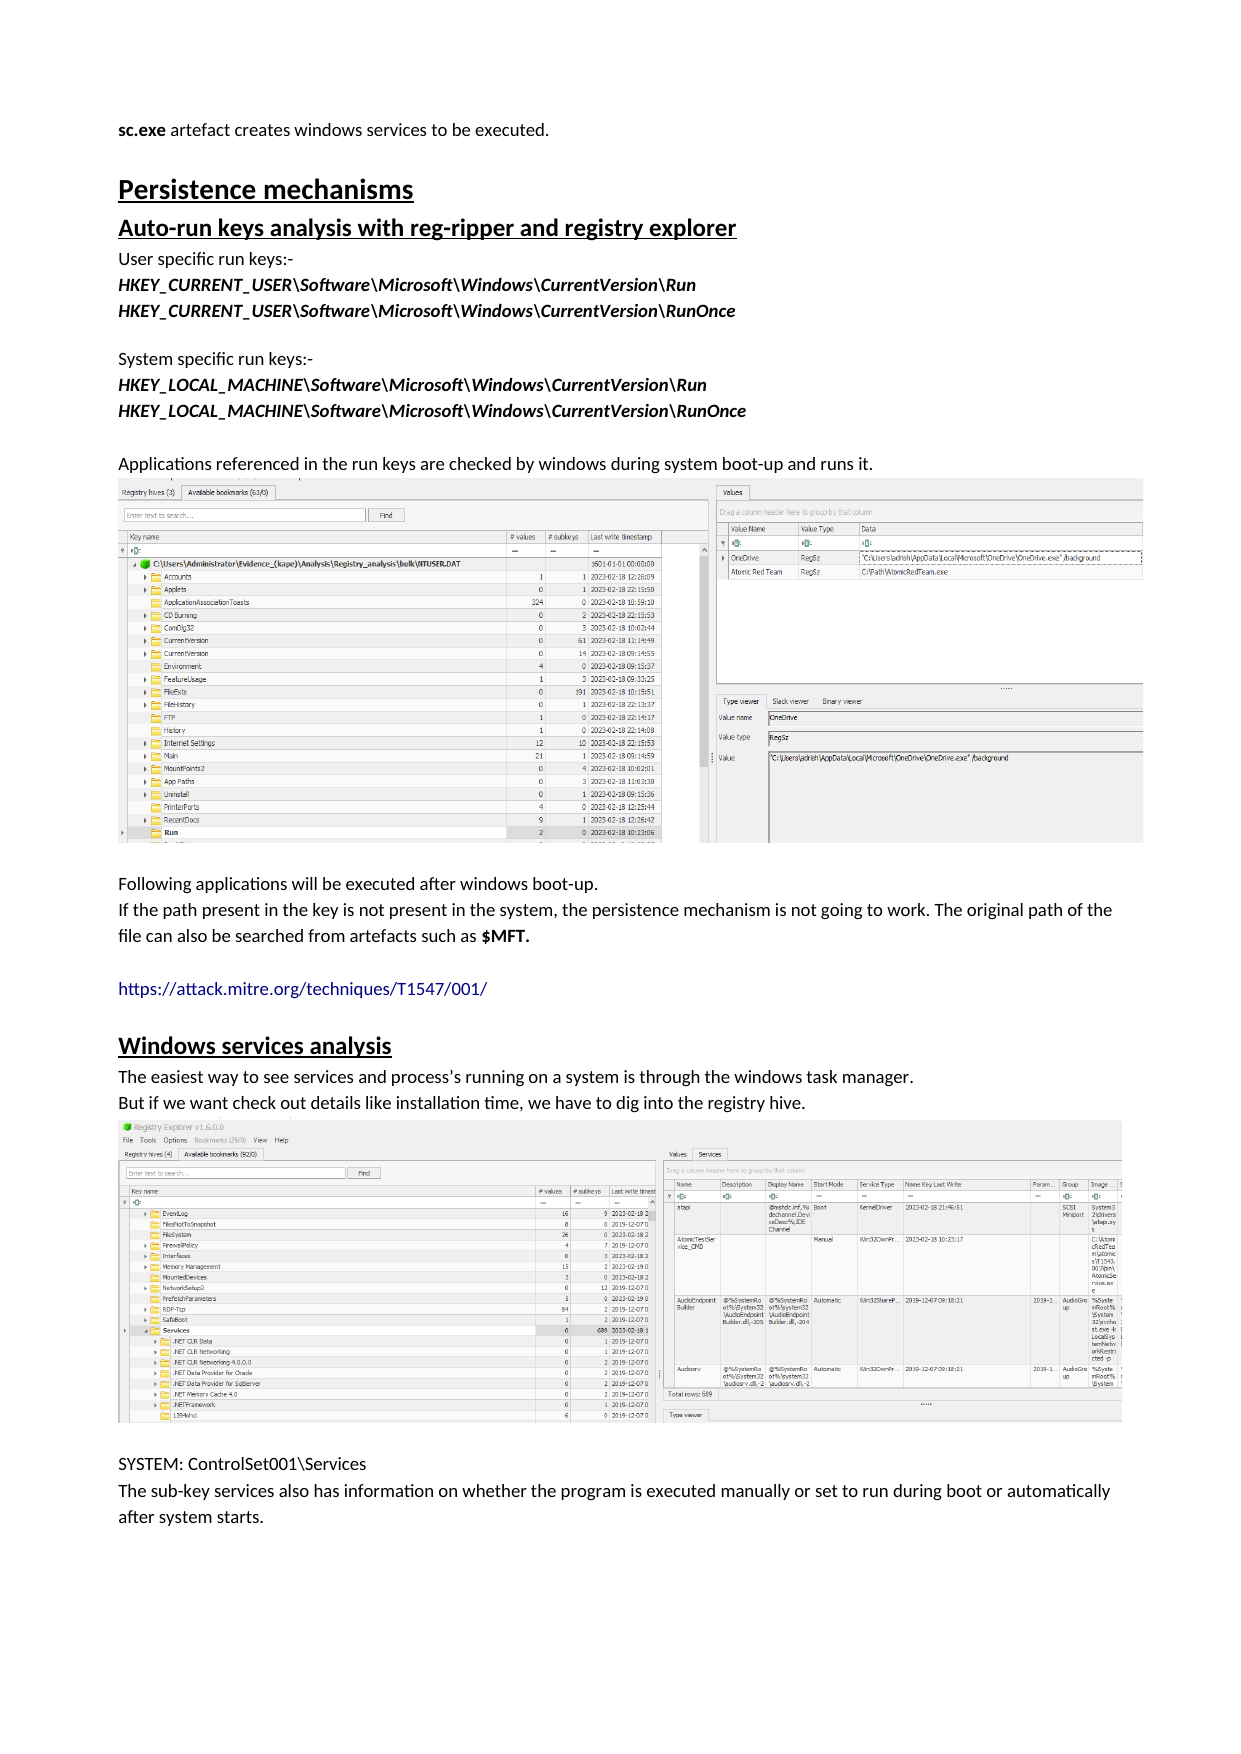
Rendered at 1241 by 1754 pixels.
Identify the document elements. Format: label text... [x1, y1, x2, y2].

text Applications referenced in the run keys are checked by windows during system boot-up and runs it. [118, 452, 1122, 475]
text The easiest way to see services and process’s running on a system is through the windows task manager. [118, 1065, 1122, 1088]
text Windows services analysis [118, 1030, 1122, 1061]
text Persistence mechanisms [118, 171, 1122, 206]
text SYSTEM: ControlSet001\Services [118, 1452, 1122, 1475]
text But if we want check out details like installation time, we have to dig into the registry hive. [118, 1091, 1122, 1114]
text HKEY_CURRENT_USER\Software\Microsoft\Windows\CurrentVersion\Run HKEY_CURRENT_USER\Software\Microsoft\Windows\CurrentVersion\RunOnce [118, 273, 1122, 322]
text https://attack.mitre.org/techniques/T1547/001/ [118, 977, 1122, 1000]
text Following applications will be executed after windows boot-up. [118, 872, 1122, 895]
text User specific run keys:- [118, 247, 1122, 270]
picture [118, 478, 1144, 843]
picture [118, 1117, 1123, 1423]
text sc.exe artefact creates windows services to be executed. [118, 118, 1122, 141]
text If the path present in the key is not present in the system, the persistence mechanism is not going to work. The original path of the file can also be searched from artefacts such as $MFT. [118, 898, 1122, 948]
text The sub-key services also has information on whether the program is executed manually or set to run during boot or automatically after system starts. [118, 1479, 1122, 1528]
text Auto-run keys analysis with reg-ripper and registry explorer [118, 212, 1122, 242]
text System specific run keys:- [118, 347, 1122, 369]
text HKEY_LOCAL_MACHINE\Software\Microsoft\Windows\CurrentVersion\Run HKEY_LOCAL_MACHINE\Software\Microsoft\Windows\CurrentVersion\RunOnce [118, 373, 1122, 422]
